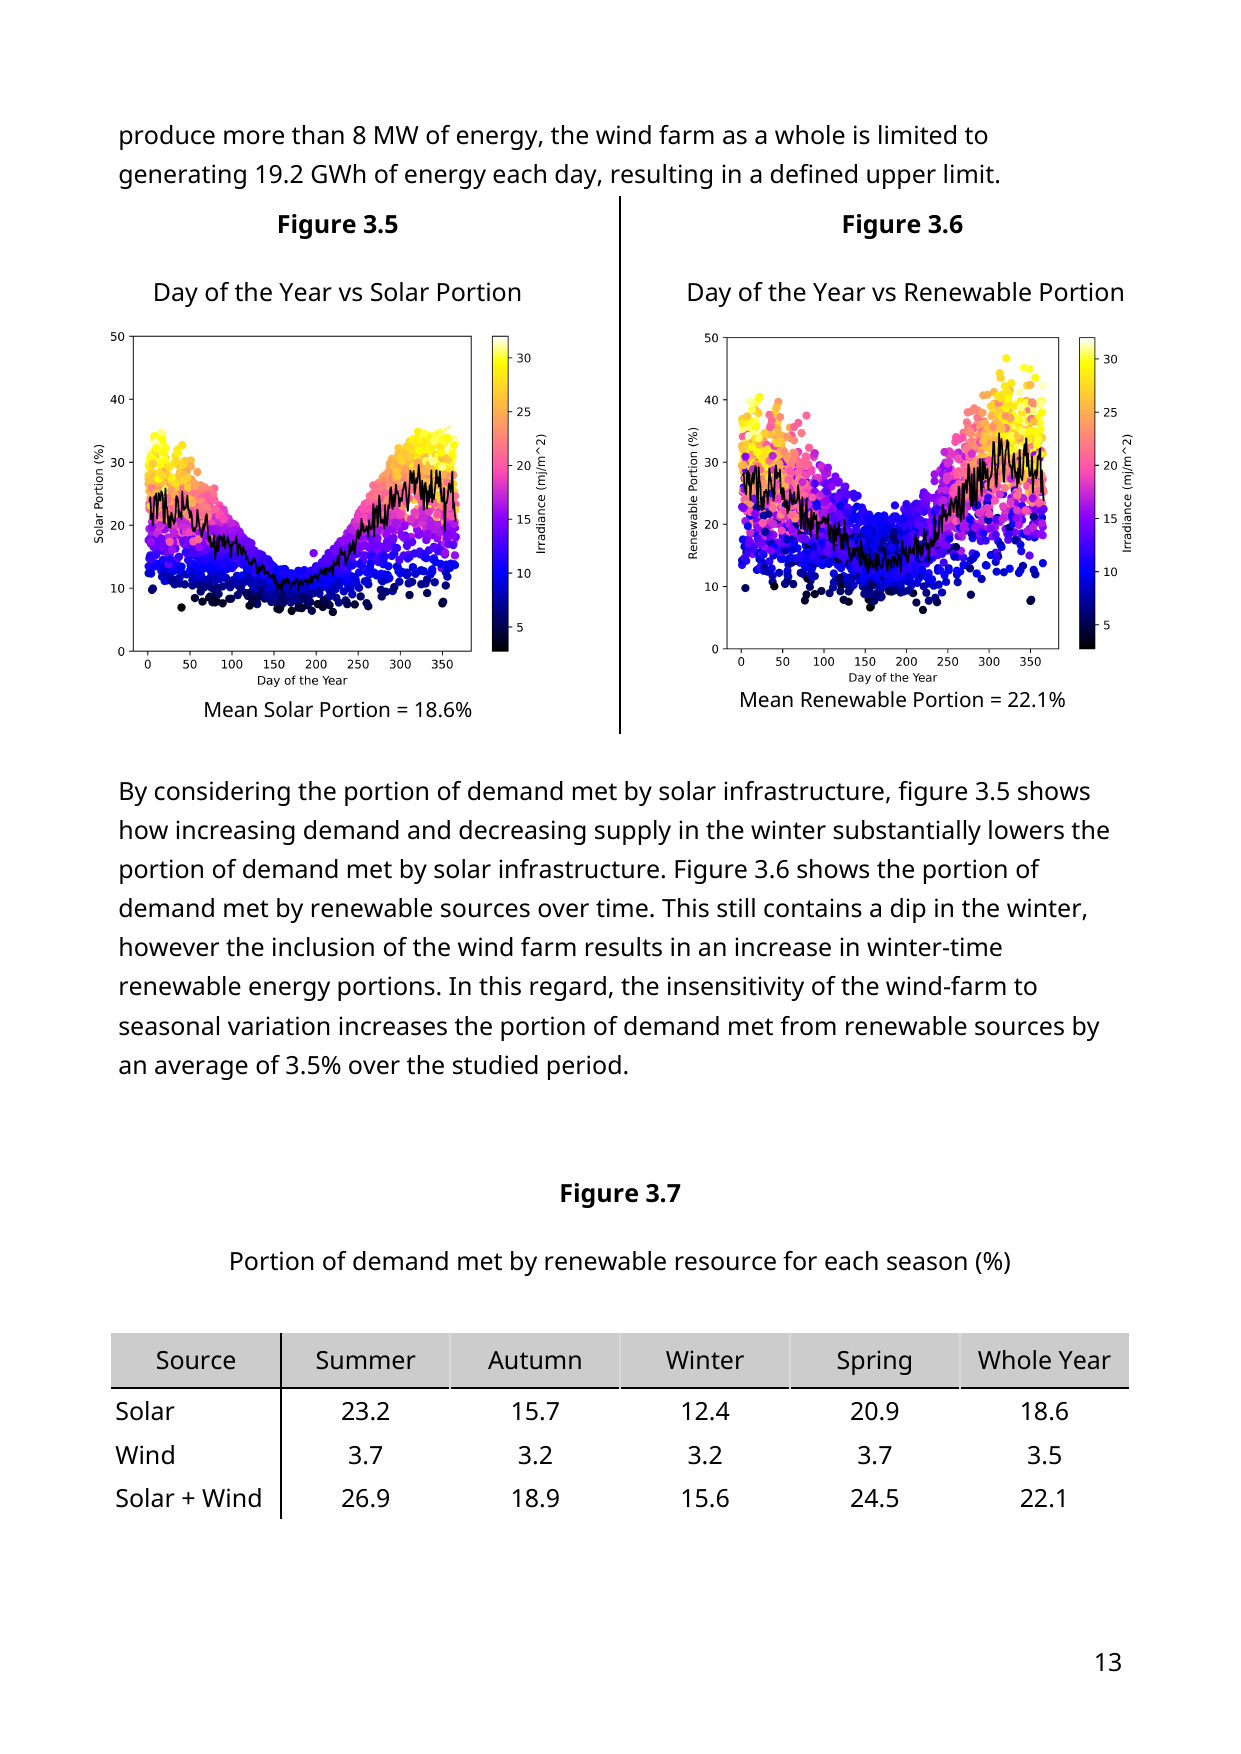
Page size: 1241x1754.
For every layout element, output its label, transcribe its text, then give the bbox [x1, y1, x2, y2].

table_cell 24.5 [790, 1476, 959, 1519]
table_cell Mean Solar Portion = 18.6% [55, 319, 619, 734]
table_header Spring [791, 1333, 959, 1387]
text produce more than 8 MW of energy, the wind farm as a whole is limited to generating 19.2 GWh of energy each day, resulting in a defined upper limit. [118, 118, 1122, 191]
picture [660, 329, 1145, 686]
table_cell 12.4 [620, 1389, 790, 1432]
table_header Figure 3.6 Day of the Year vs Renewable Portion [621, 196, 1185, 319]
table_cell 26.9 [282, 1476, 450, 1519]
table_cell 3.5 [960, 1432, 1129, 1476]
table_cell 18.6 [960, 1389, 1129, 1432]
table_cell Wind [111, 1432, 280, 1476]
table_cell [101, 1288, 1139, 1632]
table_cell Solar [111, 1389, 280, 1432]
table_cell 20.9 [790, 1389, 959, 1432]
table_header Source [111, 1333, 280, 1387]
table_header Summer [282, 1333, 449, 1387]
table_header Figure 3.7 Portion of demand met by renewable resource for each season (%) [101, 1165, 1139, 1288]
table_cell 23.2 [282, 1389, 450, 1432]
table_cell Solar + Wind [111, 1476, 280, 1519]
table_cell 15.6 [620, 1476, 790, 1519]
table_header Whole Year [961, 1333, 1129, 1387]
table_header Figure 3.5 Day of the Year vs Solar Portion [55, 196, 619, 319]
text By considering the portion of demand met by solar infrastructure, figure 3.5 shows how increasing demand and decreasing supply in the winter substantially lowers the portion of demand met by solar infrastructure. Figure 3.6 shows the portion of demand met by renewable sources over time. This still contains a dip in the winter, however the inclusion of the wind farm results in an increase in winter-time renewable energy portions. In this regard, the insensitivity of the wind-farm to seasonal variation increases the portion of demand met from renewable sources by an average of 3.5% over the studied period. [118, 773, 1122, 1081]
table_cell 3.2 [620, 1432, 790, 1476]
table_cell Mean Renewable Portion = 22.1% [621, 319, 1185, 734]
table_cell 18.9 [450, 1476, 620, 1519]
table_cell 15.7 [450, 1389, 620, 1432]
table_cell 3.7 [790, 1432, 959, 1476]
table_cell 3.2 [450, 1432, 620, 1476]
table_cell 22.1 [960, 1476, 1129, 1519]
table_header Winter [621, 1333, 789, 1387]
table_cell 3.7 [282, 1432, 450, 1476]
table_header Autumn [451, 1333, 619, 1387]
picture [65, 329, 610, 696]
